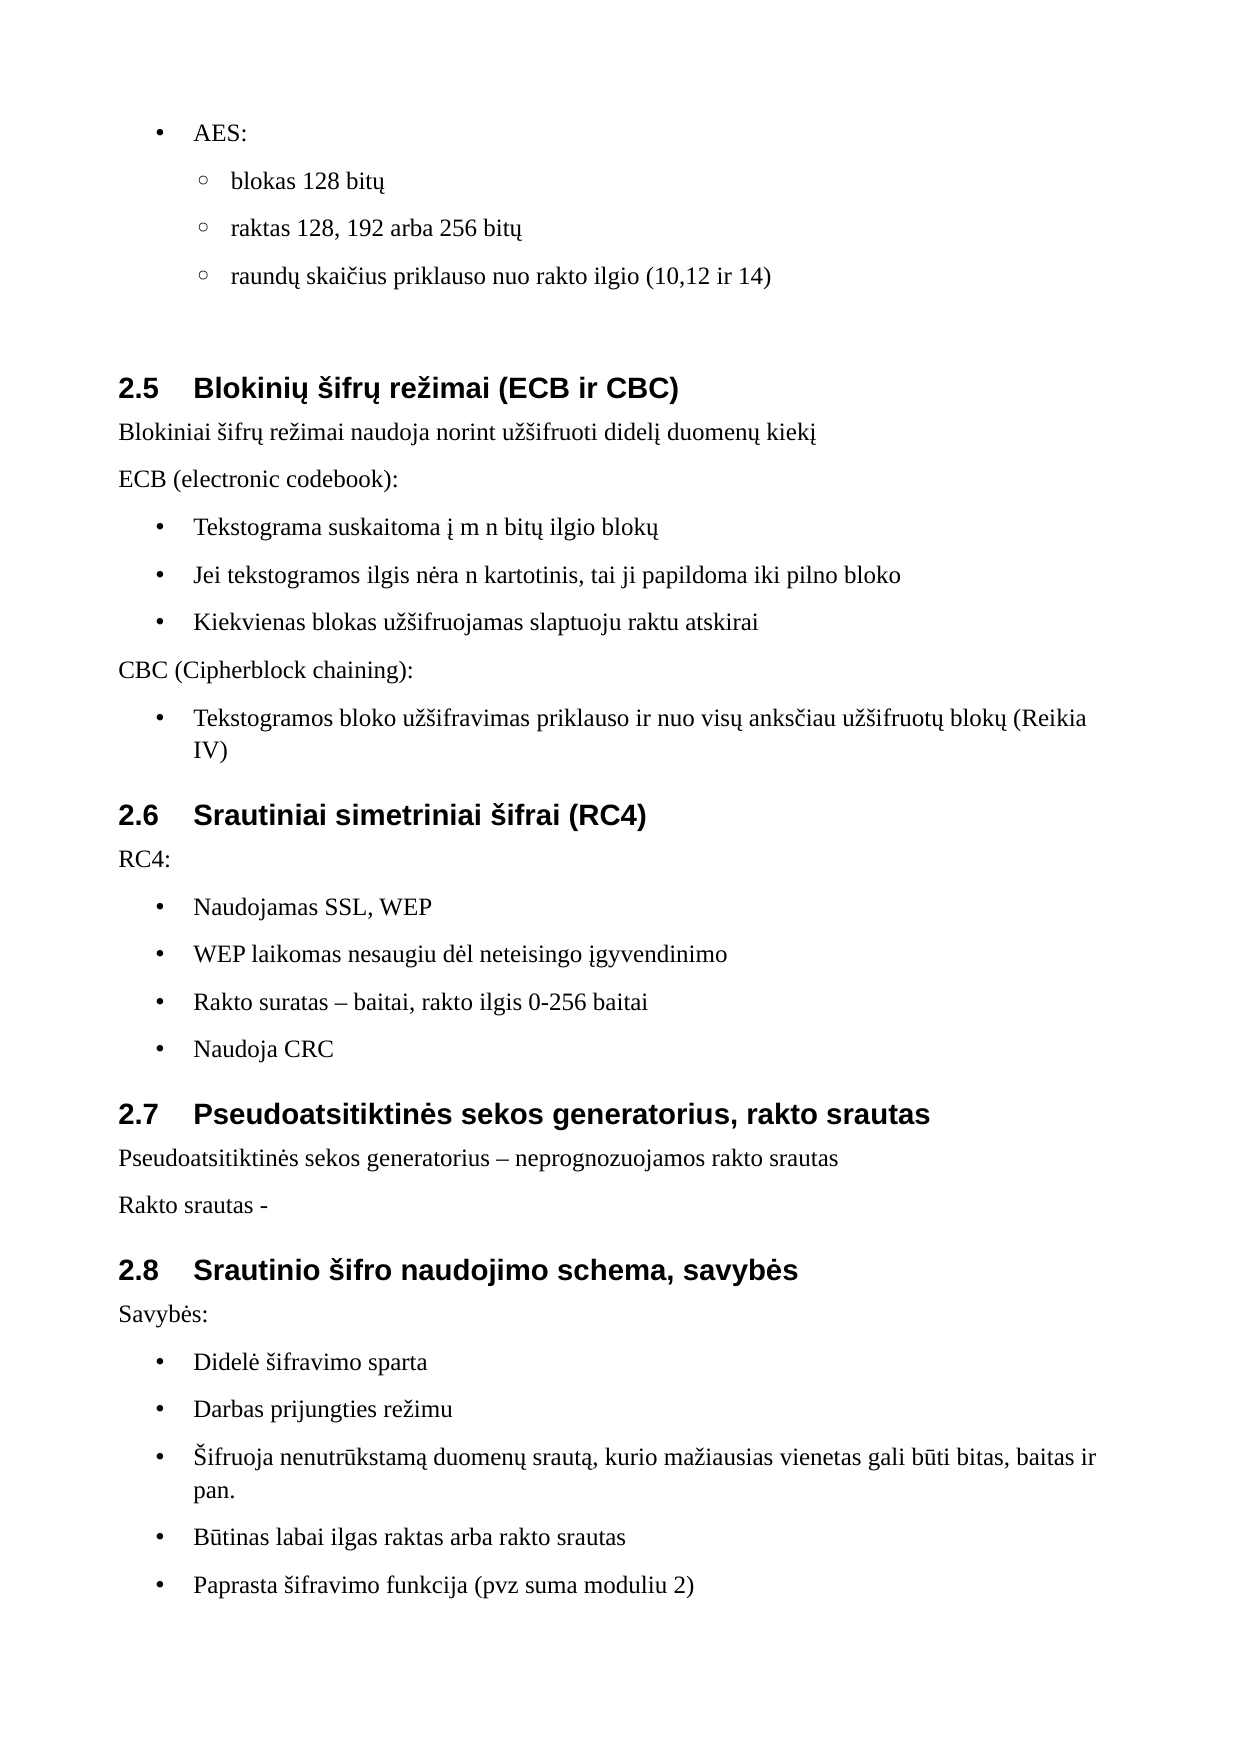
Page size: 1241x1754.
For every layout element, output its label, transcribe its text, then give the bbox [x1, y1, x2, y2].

subtitle Pseudoatsitiktinės sekos generatorius, rakto srautas [118, 1097, 1122, 1130]
list Naudojamas SSL, WEP [156, 892, 1122, 920]
list Darbas prijungties režimu [156, 1394, 1122, 1423]
list Rakto suratas – baitai, rakto ilgis 0-256 baitai [156, 987, 1122, 1016]
list raundų skaičius priklauso nuo rakto ilgio (10,12 ir 14) [193, 261, 1122, 290]
list Šifruoja nenutrūkstamą duomenų srautą, kurio mažiausias vienetas gali būti bitas, baitas ir pan. [156, 1442, 1122, 1503]
list WEP laikomas nesaugiu dėl neteisingo įgyvendinimo [156, 939, 1122, 968]
text CBC (Cipherblock chaining): [118, 655, 1122, 684]
text RC4: [118, 844, 1122, 873]
list Paprasta šifravimo funkcija (pvz suma moduliu 2) [156, 1570, 1122, 1599]
list Didelė šifravimo sparta [156, 1347, 1122, 1375]
list Kiekvienas blokas užšifruojamas slaptuoju raktu atskirai [156, 607, 1122, 636]
list Jei tekstogramos ilgis nėra n kartotinis, tai ji papildoma iki pilno bloko [156, 560, 1122, 588]
text Pseudoatsitiktinės sekos generatorius – neprognozuojamos rakto srautas [118, 1143, 1122, 1172]
list Tekstogramos bloko užšifravimas priklauso ir nuo visų anksčiau užšifruotų blokų (Reikia IV) [156, 703, 1122, 764]
text ECB (electronic codebook): [118, 464, 1122, 493]
list Naudoja CRC [156, 1034, 1122, 1063]
list blokas 128 bitų [193, 166, 1122, 194]
list AES: [156, 118, 1122, 147]
list Būtinas labai ilgas raktas arba rakto srautas [156, 1522, 1122, 1551]
text Savybės: [118, 1299, 1122, 1328]
subtitle Srautiniai simetriniai šifrai (RC4) [118, 798, 1122, 832]
subtitle Blokinių šifrų režimai (ECB ir CBC) [118, 371, 1122, 404]
list raktas 128, 192 arba 256 bitų [193, 213, 1122, 242]
subtitle Srautinio šifro naudojimo schema, savybės [118, 1253, 1122, 1286]
list Tekstograma suskaitoma į m n bitų ilgio blokų [156, 512, 1122, 541]
text Blokiniai šifrų režimai naudoja norint užšifruoti didelį duomenų kiekį [118, 417, 1122, 446]
text Rakto srautas - [118, 1191, 1122, 1219]
